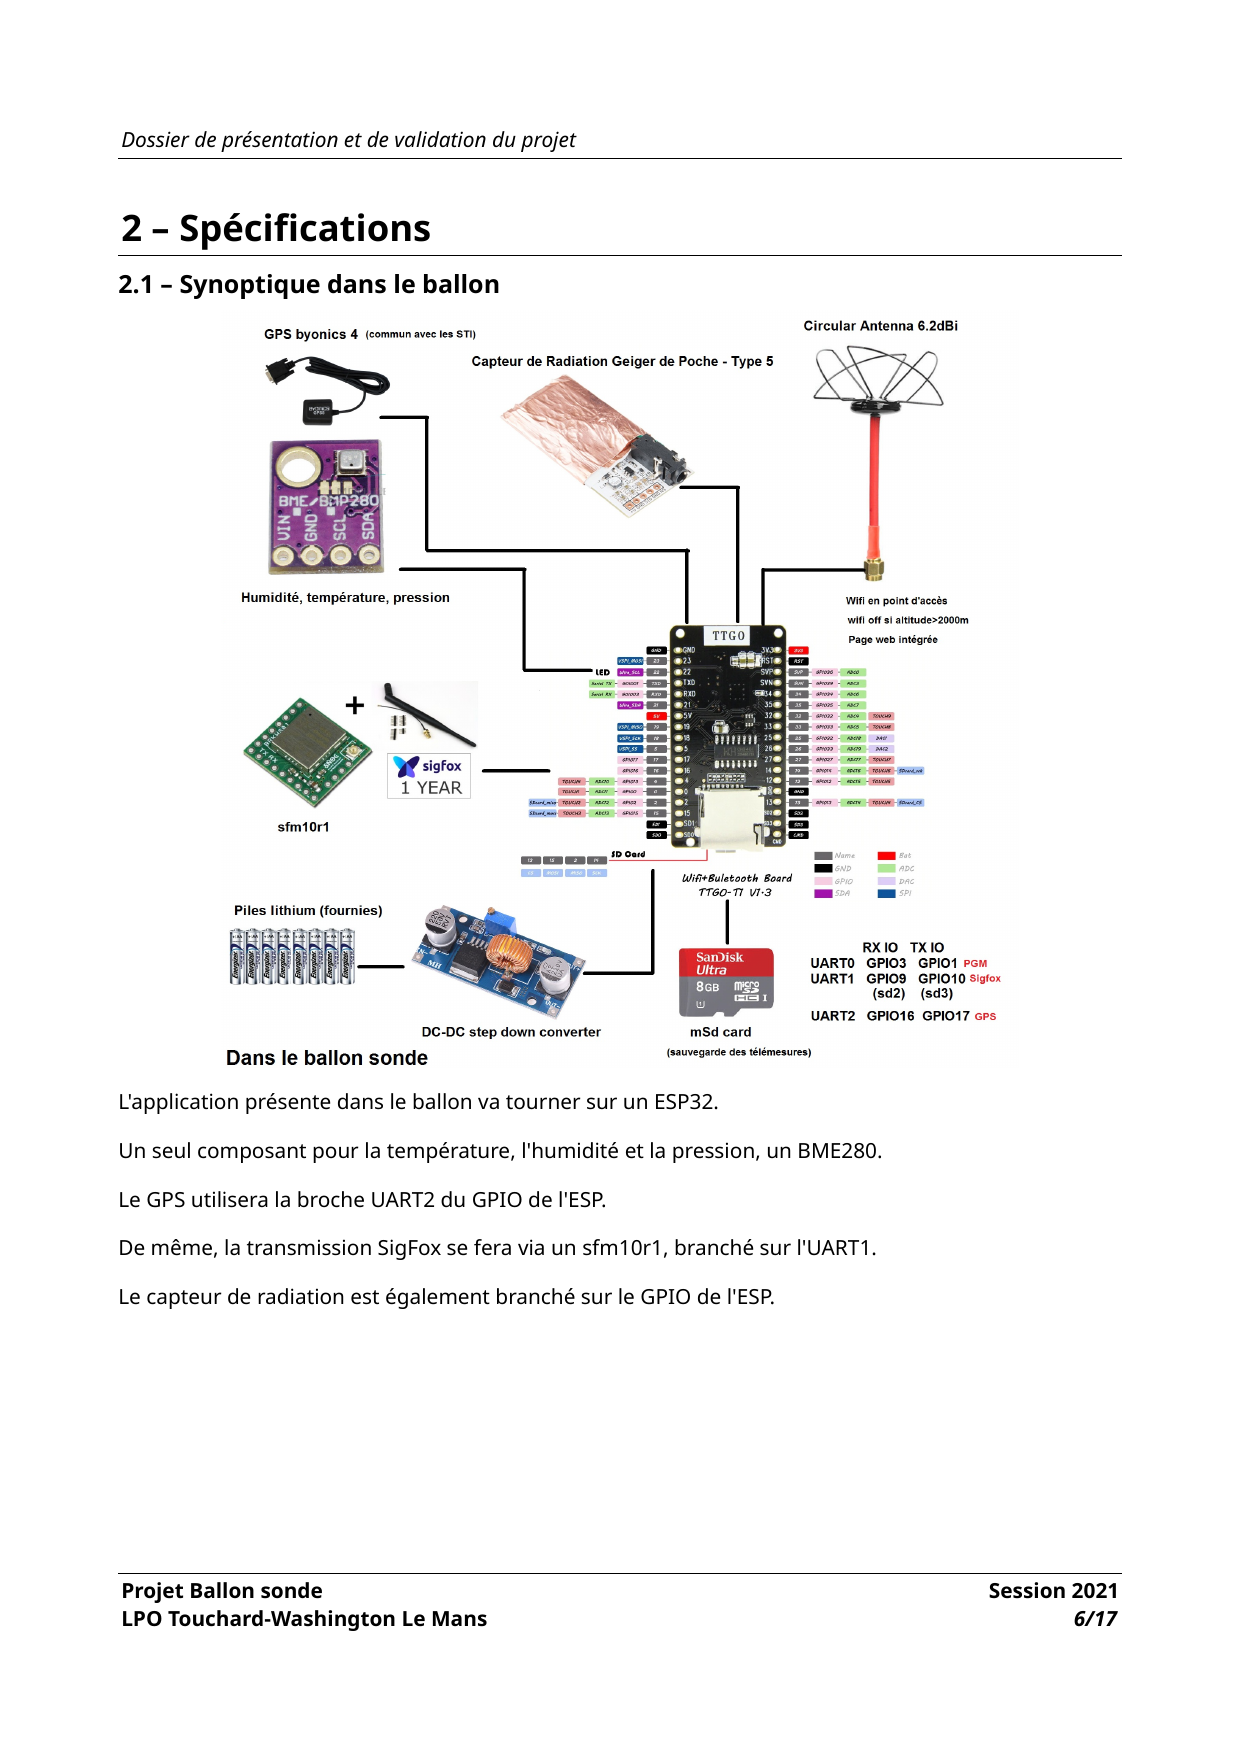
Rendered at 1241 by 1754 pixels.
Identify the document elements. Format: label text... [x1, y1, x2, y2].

picture [221, 310, 1019, 1068]
text Un seul composant pour la température, l'humidité et la pression, un BME280. [118, 1136, 1122, 1164]
text L'application présente dans le ballon va tourner sur un ESP32. [118, 1087, 1122, 1116]
text Le GPS utilisera la broche UART2 du GPIO de l'ESP. [118, 1185, 1122, 1213]
subtitle Synoptique dans le ballon [118, 267, 1122, 301]
text Le capteur de radiation est également branché sur le GPIO de l'ESP. [118, 1282, 1122, 1310]
text De même, la transmission SigFox se fera via un sfm10r1, branché sur l'UART1. [118, 1233, 1122, 1262]
subtitle Spécifications [118, 199, 1122, 255]
